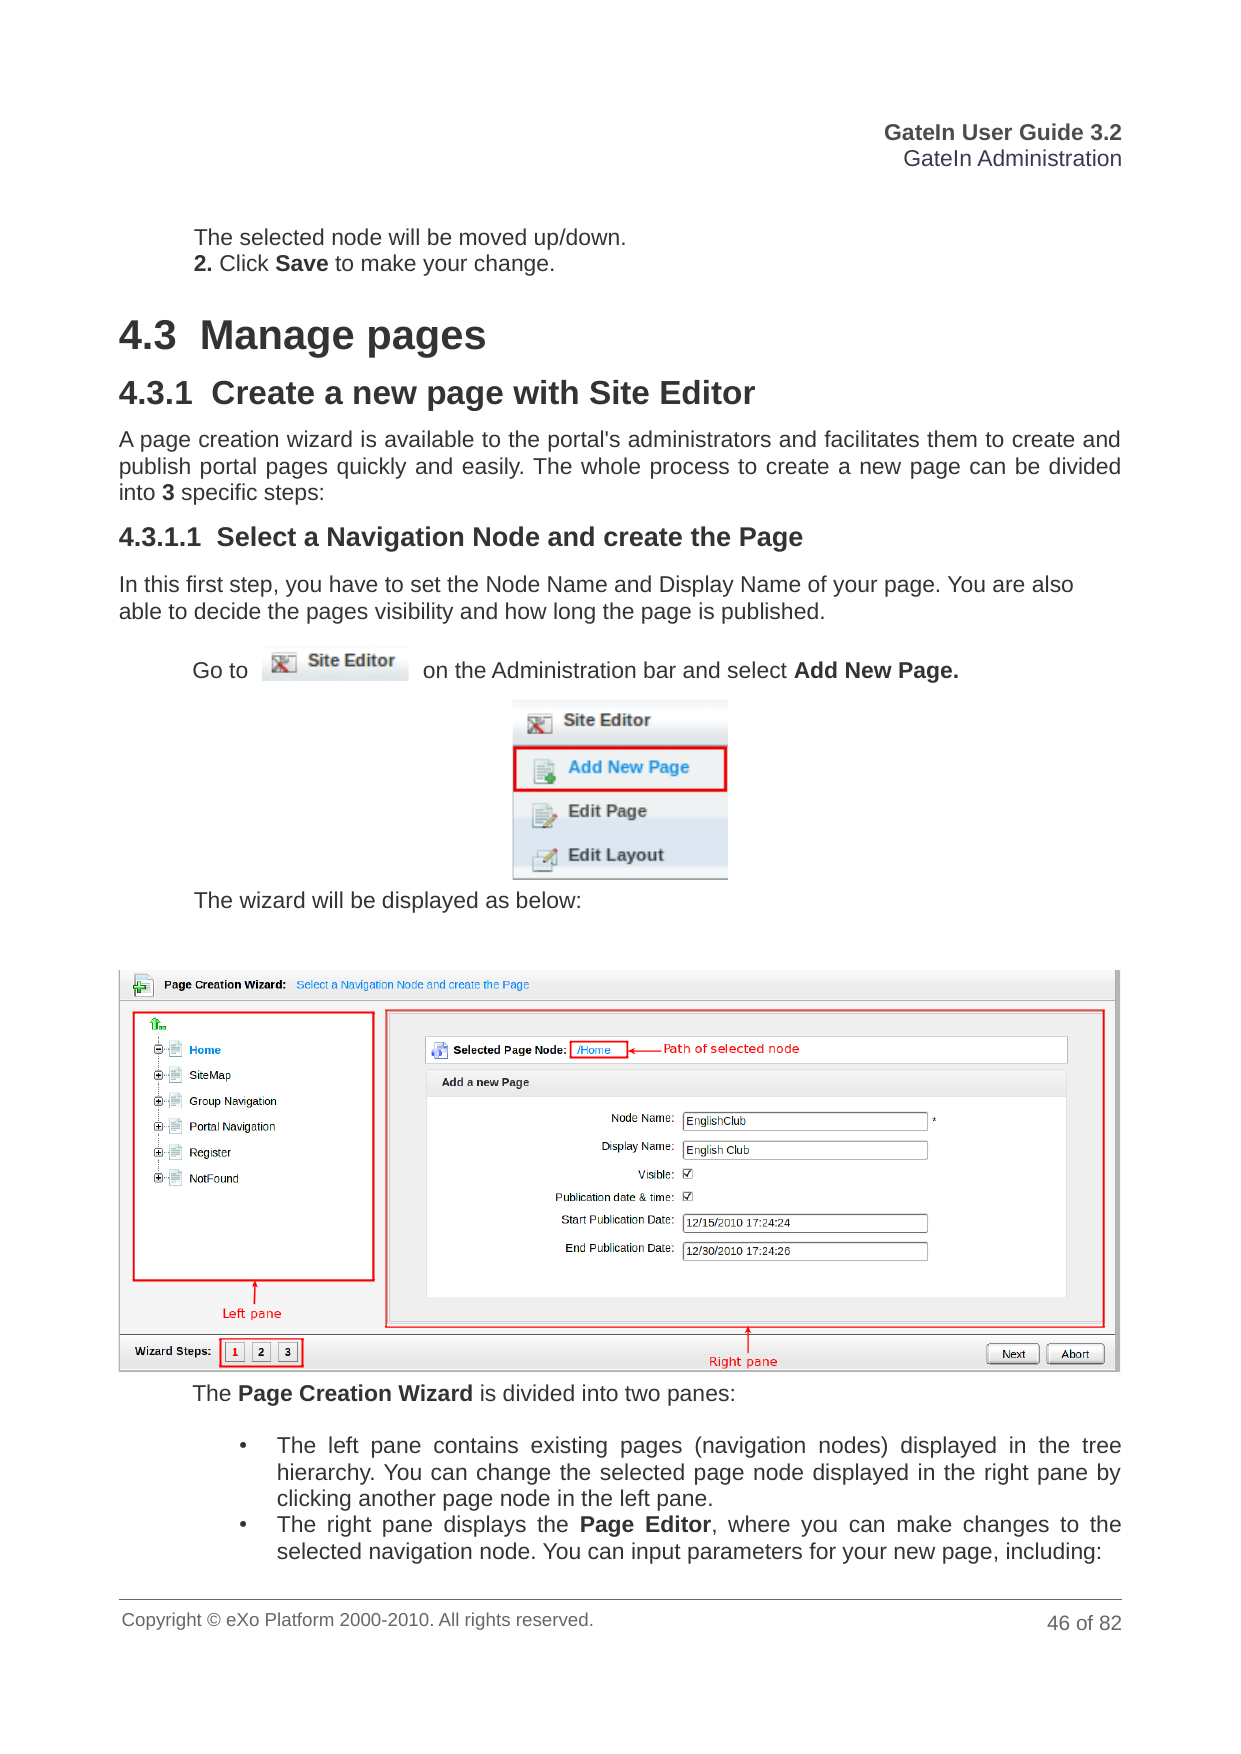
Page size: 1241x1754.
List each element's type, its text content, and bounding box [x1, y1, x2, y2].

list In this first step, you have to set the Node Name and Display Name of your page. You are also able to decide the pages visibility and how long the page is published. [81, 571, 1122, 624]
list A page creation wizard is available to the portal's administrators and facilitates them to create and publish portal pages quickly and easily. The whole process to create a new page can be divided into 3 specific steps: [81, 426, 1122, 506]
subtitle Select a Navigation Node and create the Page [118, 521, 1122, 552]
subtitle Create a new page with Site Editor [118, 373, 1122, 411]
picture [512, 698, 728, 880]
subtitle Manage pages [118, 310, 1122, 358]
text Go to on the Administration bar and select Add New Page. [118, 639, 1122, 688]
picture [118, 970, 1121, 1372]
list The wizard will be displayed as below: [156, 696, 1122, 913]
text The Page Creation Wizard is divided into two panes: [118, 940, 1122, 1406]
list The right pane displays the Page Editor, where you can make changes to the selected navigation node. You can input parameters for your new page, including: [239, 1511, 1122, 1564]
list The left pane contains existing pages (navigation nodes) displayed in the tree hierarchy. You can change the selected page node displayed in the right pane by clicking another page node in the left pane. [239, 1432, 1122, 1511]
list 2. Click Save to make your change. [156, 250, 1122, 276]
list The selected node will be moved up/down. [156, 223, 1122, 250]
picture [262, 646, 409, 681]
